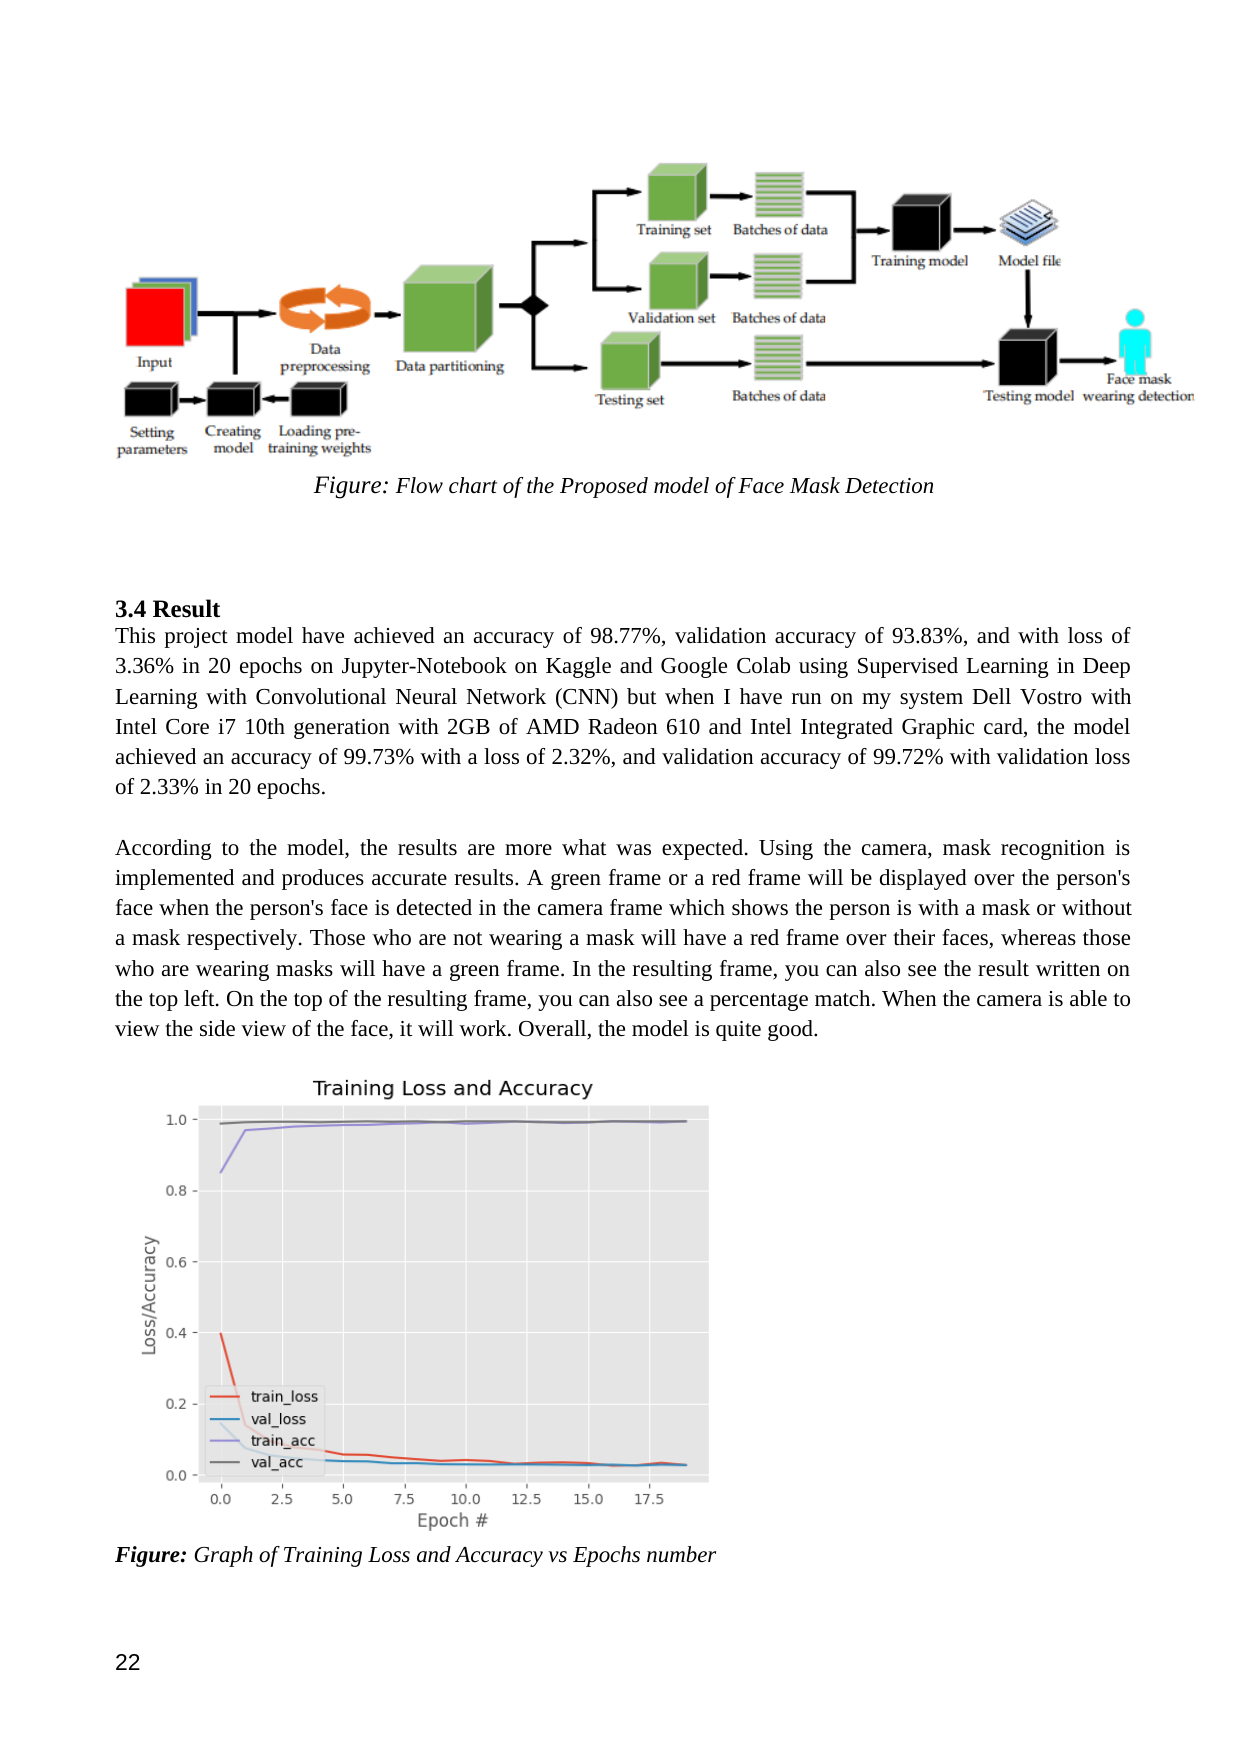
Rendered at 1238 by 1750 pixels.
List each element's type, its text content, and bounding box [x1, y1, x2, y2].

subtitle 3.4 Result [115, 594, 1133, 622]
text According to the model, the results are more what was expected. Using the camera, mask recognition is implemented and produces accurate results. A green frame or a red frame will be displayed over the person's face when the person's face is detected in the camera frame which shows the person is with a mask or without a mask respectively. Those who are not wearing a mask will have a red frame over their faces, whereas those who are wearing masks will have a green frame. In the resulting frame, you can also see the result written on the top left. On the top of the resulting frame, you can also see a percentage match. When the camera is able to view the side view of the face, it will work. Overall, the model is quite good. [115, 834, 1133, 1041]
text Figure: Graph of Training Loss and Accuracy vs Epochs number [115, 1541, 1133, 1567]
picture [115, 141, 1203, 467]
text Figure: Flow chart of the Proposed model of Face Mask Detection [115, 470, 1133, 499]
picture [115, 1045, 775, 1537]
text This project model have achieved an accuracy of 98.77%, validation accuracy of 93.83%, and with loss of 3.36% in 20 epochs on Jupyter-Notebook on Kaggle and Google Colab using Supervised Learning in Deep Learning with Convolutional Neural Network (CNN) but when I have run on my system Dell Vostro with Intel Core i7 10th generation with 2GB of AMD Radeon 610 and Intel Integrated Graphic card, the model achieved an accuracy of 99.73% with a loss of 2.32%, and validation accuracy of 99.72% with validation loss of 2.33% in 20 epochs. [115, 622, 1133, 800]
